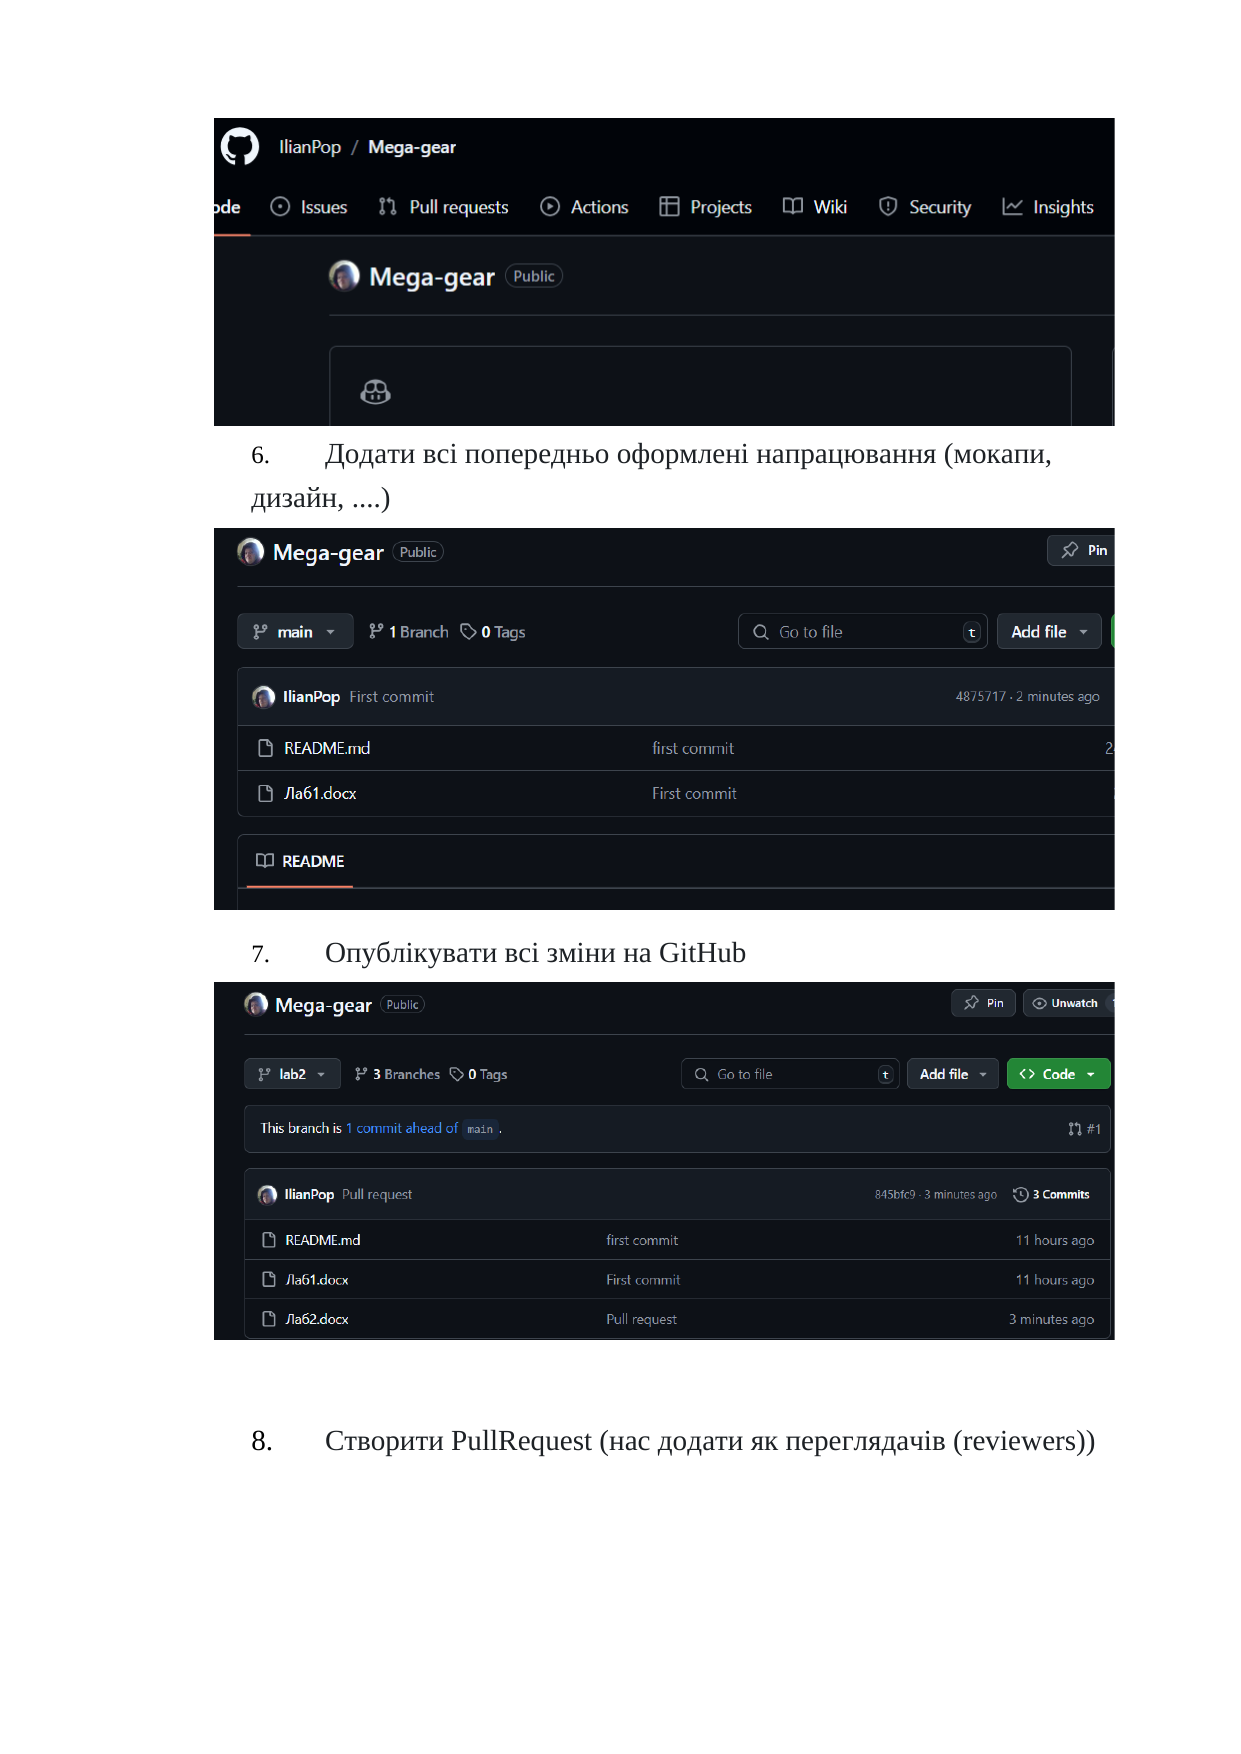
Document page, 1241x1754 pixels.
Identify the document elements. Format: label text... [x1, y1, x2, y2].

picture [214, 528, 1115, 910]
list Додати всі попередньо оформлені напрацювання (мокапи, дизайн, ....) [251, 118, 1152, 513]
picture [214, 982, 1115, 1340]
picture [214, 118, 1115, 426]
list Створити PullRequest (нас додати як переглядачів (reviewers)) [251, 1413, 1152, 1457]
list Опублікувати всі зміни на GitHub [251, 528, 1152, 968]
